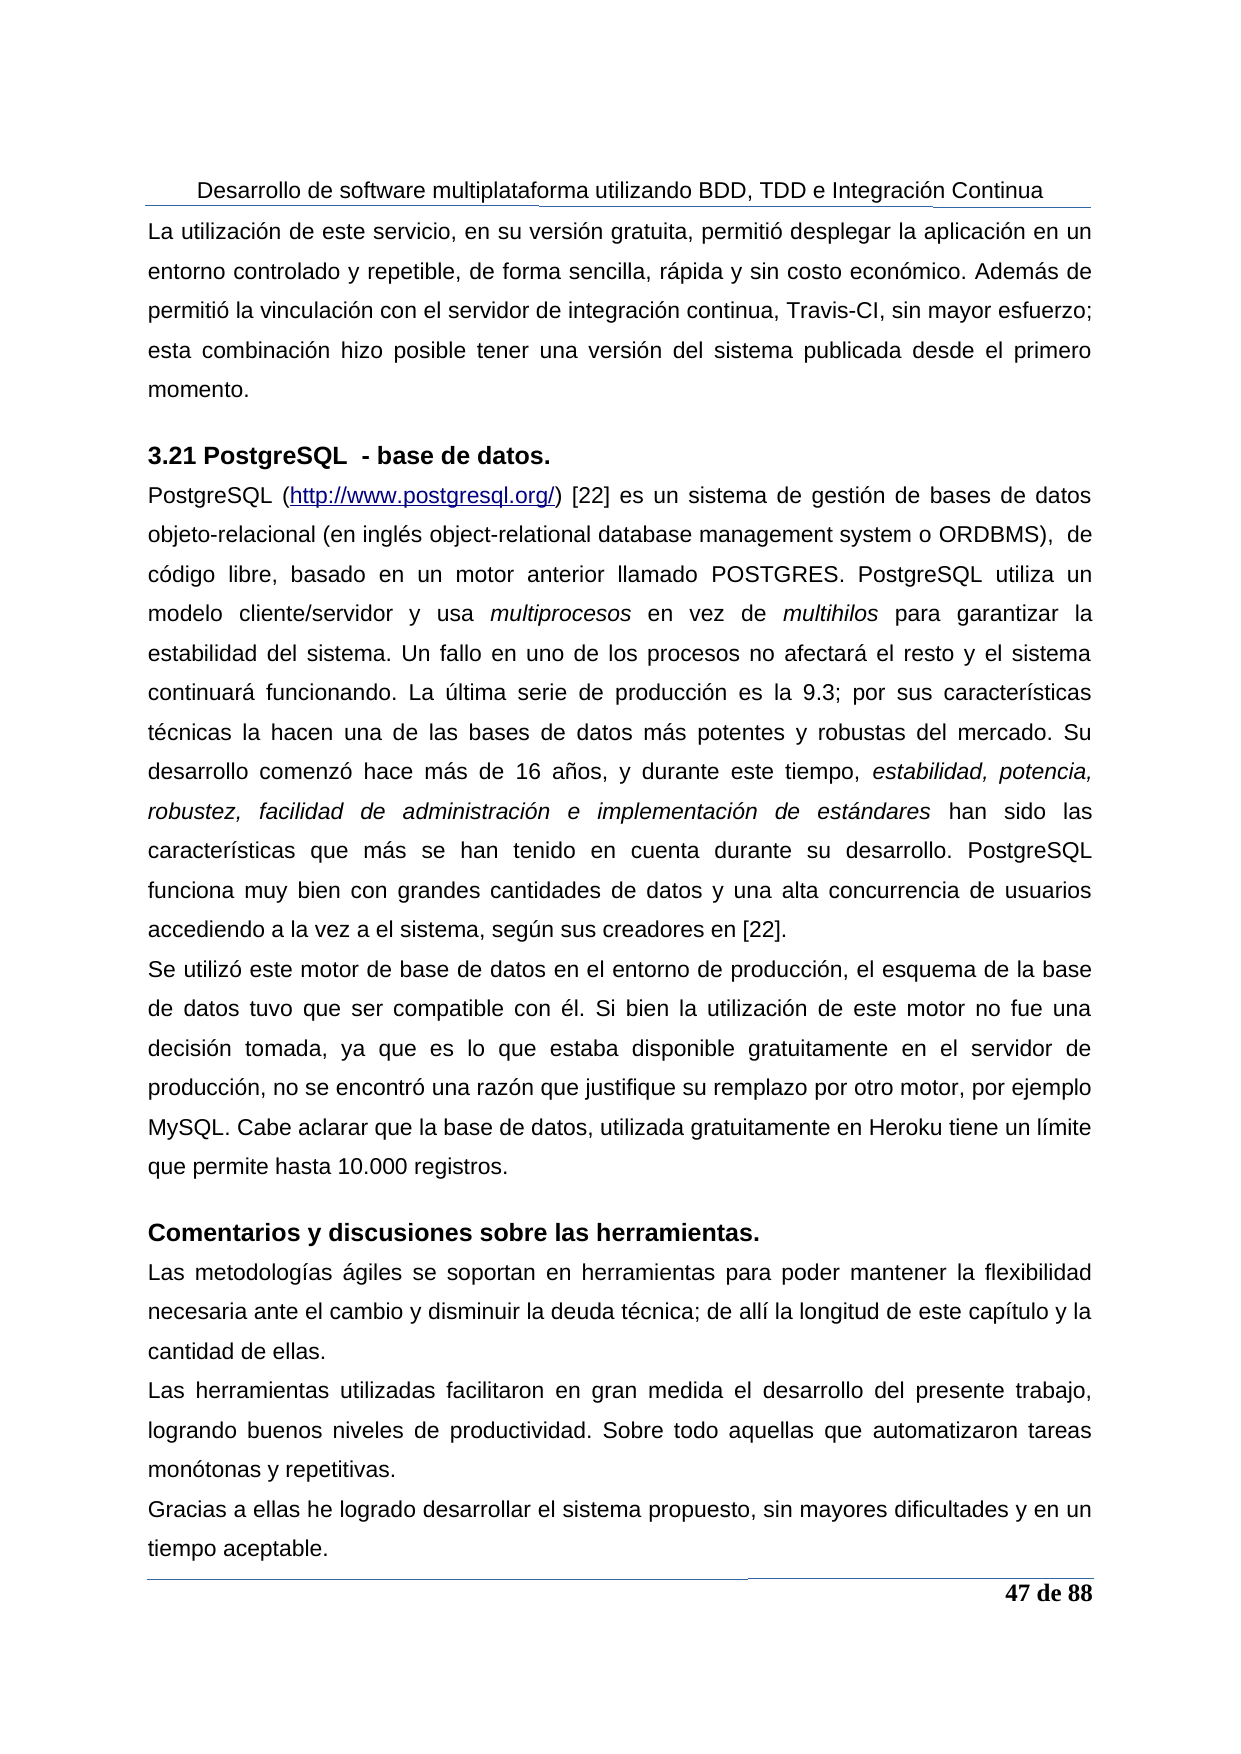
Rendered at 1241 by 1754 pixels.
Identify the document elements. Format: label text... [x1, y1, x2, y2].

text Las metodologías ágiles se soportan en herramientas para poder mantener la flexibilidad necesaria ante el cambio y disminuir la deuda técnica; de allí la longitud de este capítulo y la cantidad de ellas. [148, 1259, 1093, 1364]
text La utilización de este servicio, en su versión gratuita, permitió desplegar la aplicación en un entorno controlado y repetible, de forma sencilla, rápida y sin costo económico. Además de permitió la vinculación con el servidor de integración continua, Travis-CI, sin mayor esfuerzo; esta combinación hizo posible tener una versión del sistema publicada desde el primero momento. [148, 218, 1093, 403]
text PostgreSQL (http://www.postgresql.org/) [22] es un sistema de gestión de bases de datos objeto-relacional (en inglés object-relational database management system o ORDBMS), de código libre, basado en un motor anterior llamado POSTGRES. PostgreSQL utiliza un modelo cliente/servidor y usa multiprocesos en vez de multihilos para garantizar la estabilidad del sistema. Un fallo en uno de los procesos no afectará el resto y el sistema continuará funcionando. La última serie de producción es la 9.3; por sus características técnicas la hacen una de las bases de datos más potentes y robustas del mercado. Su desarrollo comenzó hace más de 16 años, y durante este tiempo, estabilidad, potencia, robustez, facilidad de administración e implementación de estándares han sido las características que más se han tenido en cuenta durante su desarrollo. PostgreSQL funciona muy bien con grandes cantidades de datos y una alta concurrencia de usuarios accediendo a la vez a el sistema, según sus creadores en [22]. [148, 482, 1093, 943]
subtitle 3.21 PostgreSQL - base de datos. [148, 441, 1093, 469]
text Las herramientas utilizadas facilitaron en gran medida el desarrollo del presente trabajo, logrando buenos niveles de productividad. Sobre todo aquellas que automatizaron tareas monótonas y repetitivas. [148, 1377, 1093, 1483]
text Gracias a ellas he logrado desarrollar el sistema propuesto, sin mayores dificultades y en un tiempo aceptable. [148, 1496, 1093, 1562]
subtitle Comentarios y discusiones sobre las herramientas. [148, 1218, 1093, 1246]
text Se utilizó este motor de base de datos en el entorno de producción, el esquema de la base de datos tuvo que ser compatible con él. Si bien la utilización de este motor no fue una decisión tomada, ya que es lo que estaba disponible gratuitamente en el servidor de producción, no se encontró una razón que justifique su remplazo por otro motor, por ejemplo MySQL. Cabe aclarar que la base de datos, utilizada gratuitamente en Heroku tiene un límite que permite hasta 10.000 registros. [148, 956, 1093, 1179]
